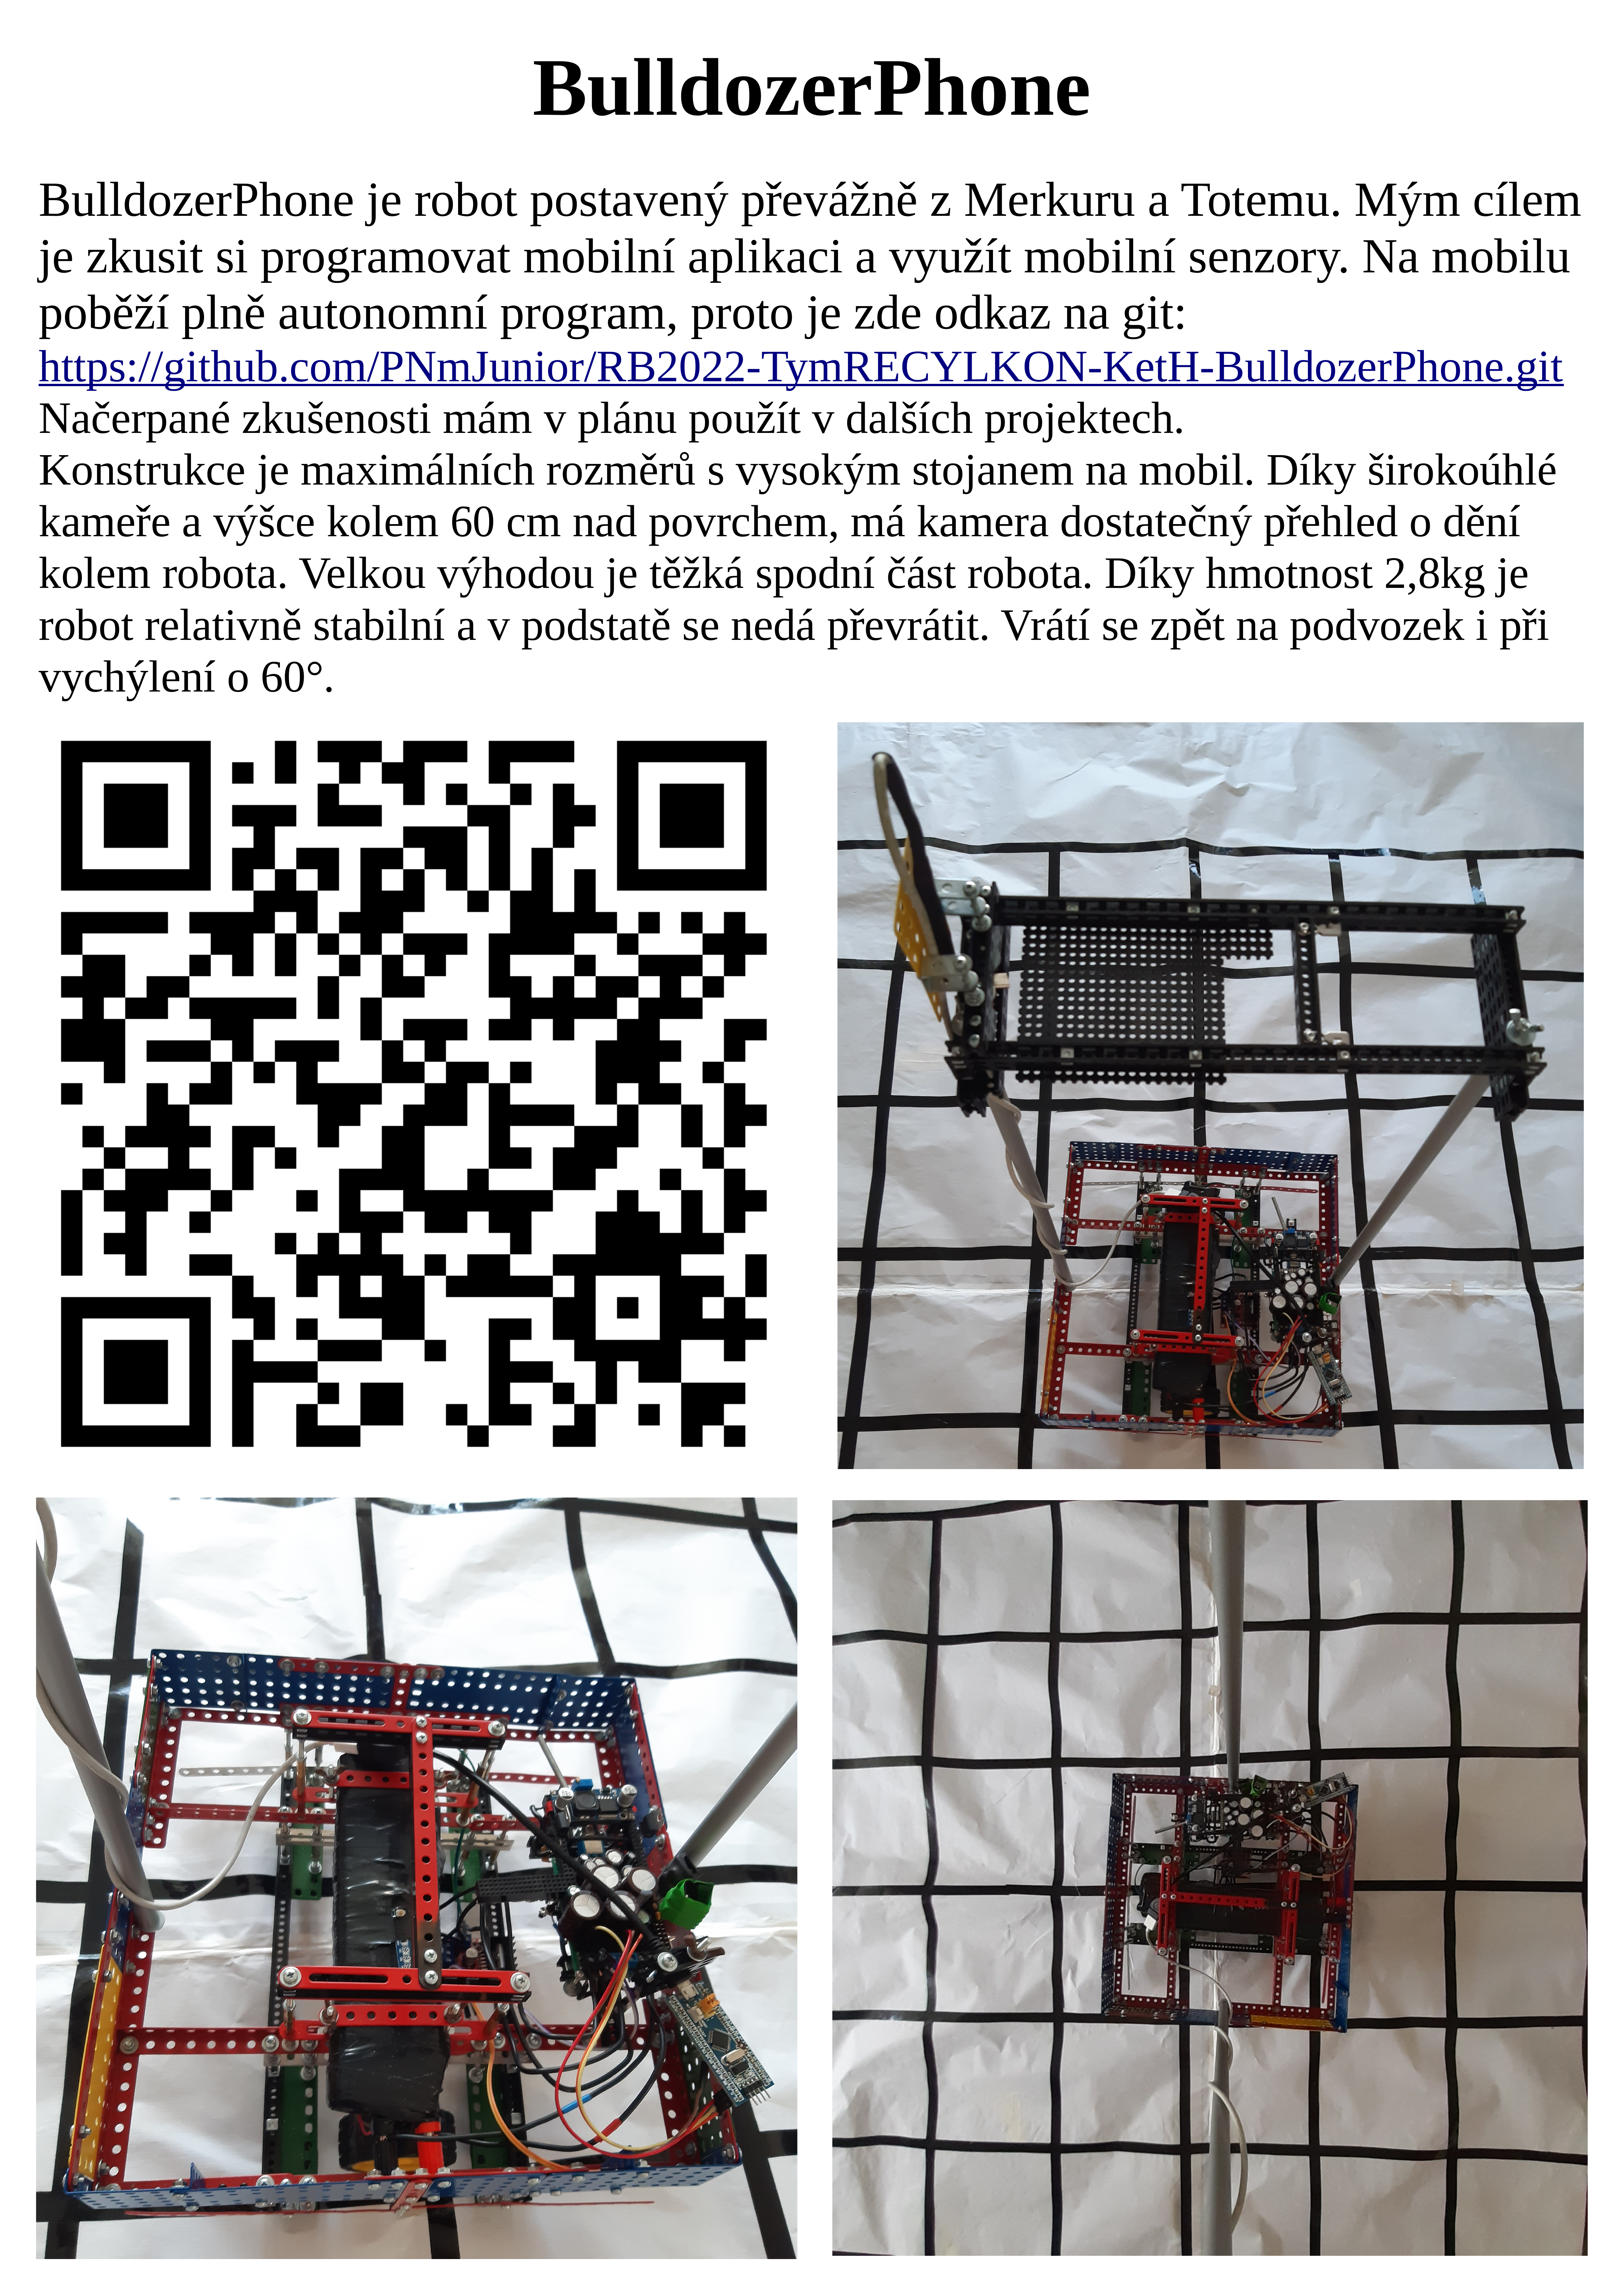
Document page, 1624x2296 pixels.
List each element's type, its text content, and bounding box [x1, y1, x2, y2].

picture [832, 1500, 1588, 2256]
text https://github.com/PNmJunior/RB2022-TymRECYLKON-KetH-BulldozerPhone.git [39, 339, 1585, 391]
picture [837, 722, 1584, 1469]
picture [36, 1498, 797, 2259]
text Načerpané zkušenosti mám v plánu použít v dalších projektech. [39, 391, 1585, 443]
text BulldozerPhone [39, 39, 1585, 133]
text Konstrukce je maximálních rozměrů s vysokým stojanem na mobil. Díky širokoúhlé kameře a výšce kolem 60 cm nad povrchem, má kamera dostatečný přehled o dění kolem robota. Velkou výhodou je těžká spodní část robota. Díky hmotnost 2,8kg je robot relativně stabilní a v podstatě se nedá převrátit. Vrátí se zpět na podvozek i při vychýlení o 60°. [39, 443, 1585, 701]
text BulldozerPhone je robot postavený převážně z Merkuru a Totemu. Mým cílem je zkusit si programovat mobilní aplikaci a využít mobilní senzory. Na mobilu poběží plně autonomní program, proto je zde odkaz na git: [39, 170, 1585, 339]
picture [40, 720, 788, 1468]
